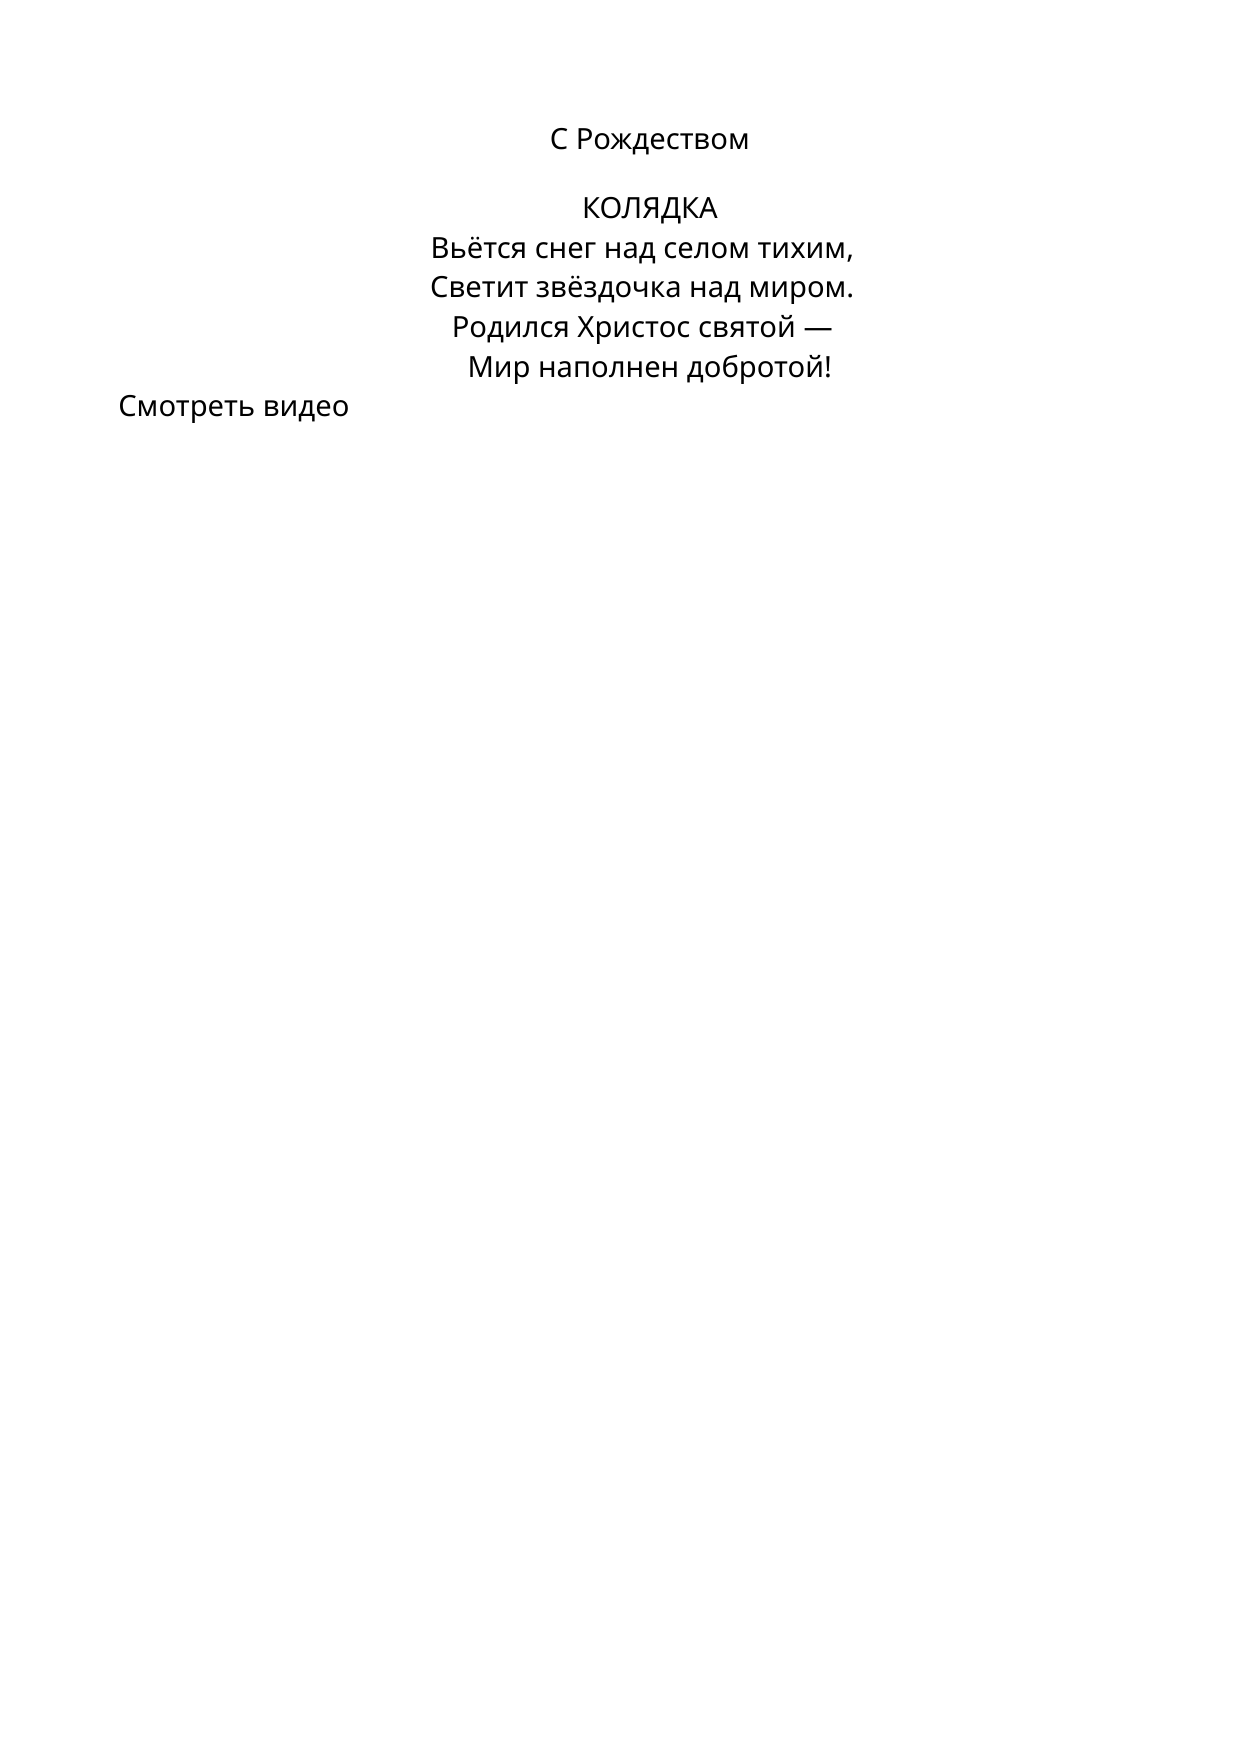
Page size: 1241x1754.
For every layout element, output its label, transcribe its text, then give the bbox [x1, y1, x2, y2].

text Смотреть видео [118, 386, 1181, 425]
text КОЛЯДКА [118, 187, 1181, 227]
text Мир наполнен добротой! [118, 346, 1181, 386]
text Светит звёздочка над миром. [118, 267, 1181, 306]
text Родился Христос святой — [118, 306, 1181, 346]
text Вьётся снег над селом тихим, [118, 227, 1181, 267]
